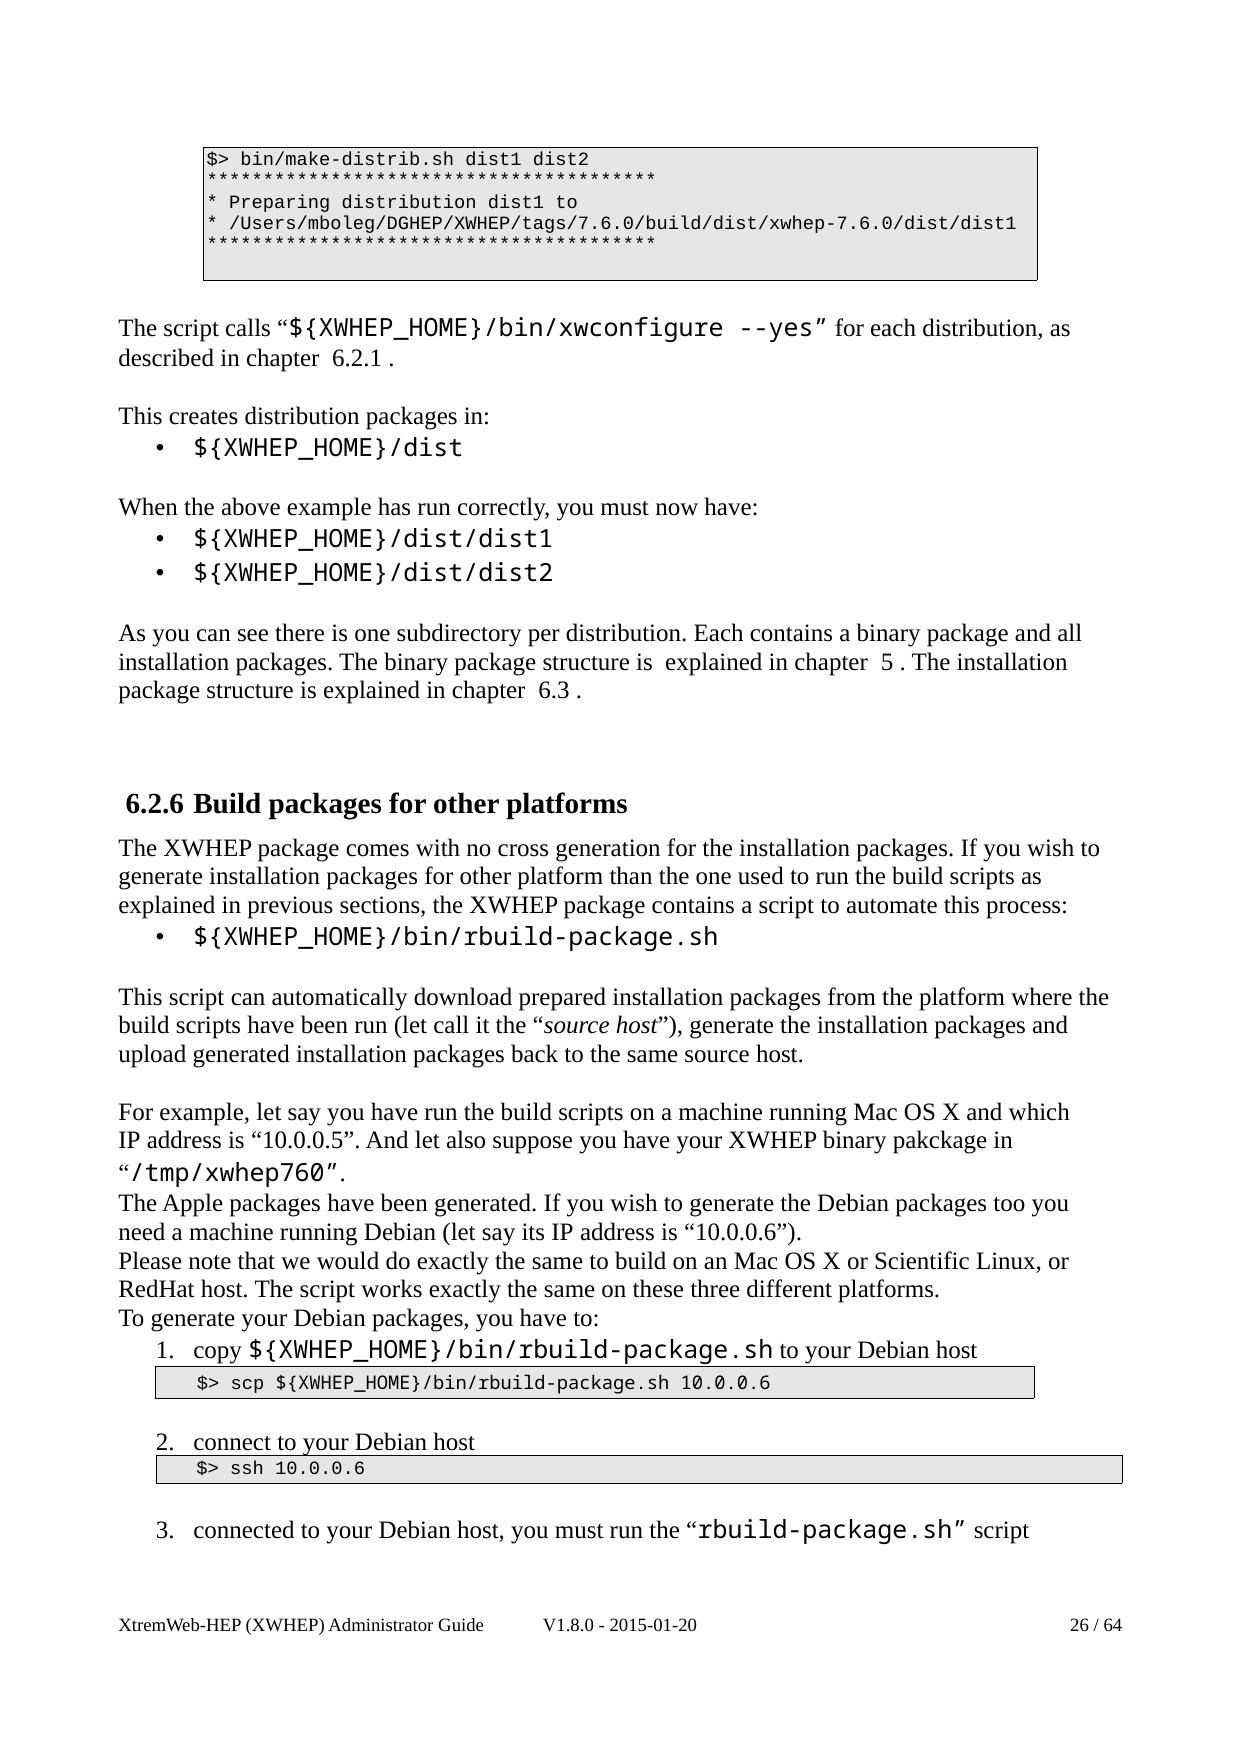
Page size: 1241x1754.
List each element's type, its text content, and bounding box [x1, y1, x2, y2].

text The Apple packages have been generated. If you wish to generate the Debian packages too you need a machine running Debian (let say its IP address is “10.0.0.6”). [118, 1188, 1122, 1246]
text **************************************** [204, 168, 1037, 189]
list connected to your Debian host, you must run the “rbuild-package.sh” script [156, 1511, 1122, 1546]
text * Preparing distribution dist1 to [204, 189, 1037, 211]
text The XWHEP package comes with no cross generation for the installation packages. If you wish to generate installation packages for other platform than the one used to run the build scripts as explained in previous sections, the XWHEP package contains a script to automate this process: [118, 833, 1122, 919]
text When the above example has run correctly, you must now have: [118, 492, 1122, 521]
text This script can automatically download prepared installation packages from the platform where the build scripts have been run (let call it the “source host”), generate the installation packages and upload generated installation packages back to the same source host. [118, 982, 1122, 1068]
text **************************************** [204, 232, 1037, 253]
subtitle Build packages for other platforms [118, 787, 1122, 820]
text As you can see there is one subdirectory per distribution. Each contains a binary package and all installation packages. The binary package structure is explained in chapter 5. The installation package structure is explained in chapter 6.3. [118, 618, 1122, 704]
list ${XWHEP_HOME}/dist [156, 429, 1122, 463]
text $> bin/make-distrib.sh dist1 dist2 [204, 148, 1037, 168]
text This creates distribution packages in: [118, 401, 1122, 429]
list ${XWHEP_HOME}/bin/rbuild-package.sh [156, 919, 1122, 953]
text Please note that we would do exactly the same to build on an Mac OS X or Scientific Linux, or RedHat host. The script works exactly the same on these three different platforms. [118, 1246, 1122, 1303]
list ${XWHEP_HOME}/dist/dist2 [156, 555, 1122, 589]
text The script calls “${XWHEP_HOME}/bin/xwconfigure --yes” for each distribution, as described in chapter 6.2.1. [118, 309, 1122, 372]
list connect to your Debian host [156, 1427, 1122, 1455]
text To generate your Debian packages, you have to: [118, 1303, 1122, 1332]
list copy ${XWHEP_HOME}/bin/rbuild-package.sh to your Debian host [156, 1332, 1122, 1366]
list ${XWHEP_HOME}/dist/dist1 [156, 521, 1122, 555]
text For example, let say you have run the build scripts on a machine running Mac OS X and which IP address is “10.0.0.5”. And let also suppose you have your XWHEP binary pakckage in “/tmp/xwhep760”. [118, 1097, 1122, 1188]
list $> ssh 10.0.0.6 [157, 1456, 1122, 1483]
text * /Users/mboleg/DGHEP/XWHEP/tags/7.6.0/build/dist/xwhep-7.6.0/dist/dist1 [204, 211, 1037, 232]
list $> scp ${XWHEP_HOME}/bin/rbuild-package.sh 10.0.0.6 [156, 1367, 1034, 1398]
